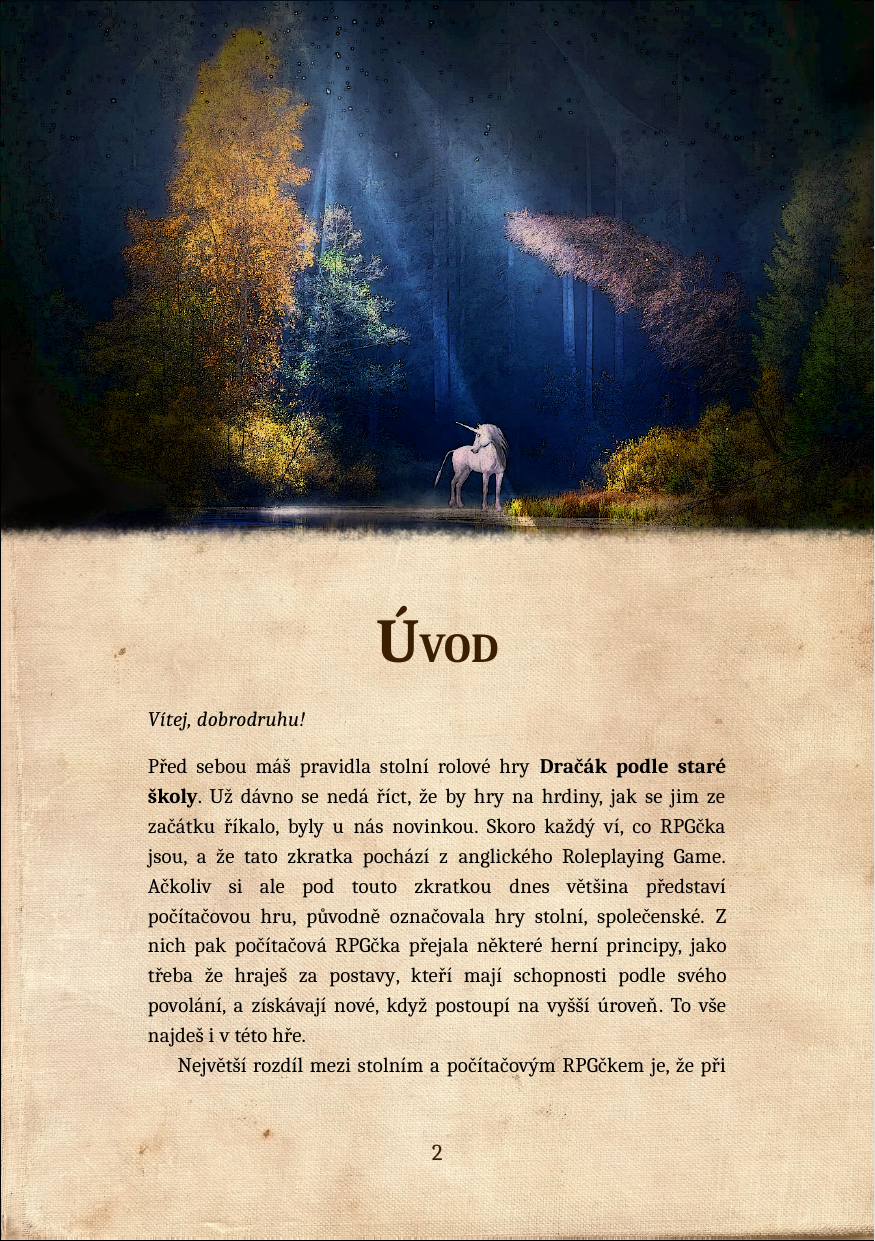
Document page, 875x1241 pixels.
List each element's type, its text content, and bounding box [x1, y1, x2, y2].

picture [0, 0, 874, 1240]
text Před sebou máš pravidla stolní rolové hry Dračák podle staré školy. Už dávno se nedá říct, že by hry na hrdiny, jak se jim ze začátku říkalo, byly u⁠ nás novinkou. Skoro každý ví, co RPGčka jsou, a⁠ že tato zkratka pochází z⁠ anglického Roleplaying Game. Ačkoliv si ale pod touto zkratkou dnes většina představí počítačovou hru, původně označovala hry stolní, společenské. Z⁠ nich pak počítačová RPGčka přejala některé herní principy, jako třeba že hraješ za postavy, kteří mají schopnosti podle svého povolání, a⁠ získávají nové, když postoupí na vyšší úroveň. To vše najdeš i⁠ v⁠ této hře. Největší rozdíl mezi stolním a⁠ počítačovým RPGčkem je, že při [148, 755, 726, 1078]
subtitle Úvod [148, 547, 726, 678]
text Vítej, dobrodruhu! [148, 707, 726, 731]
